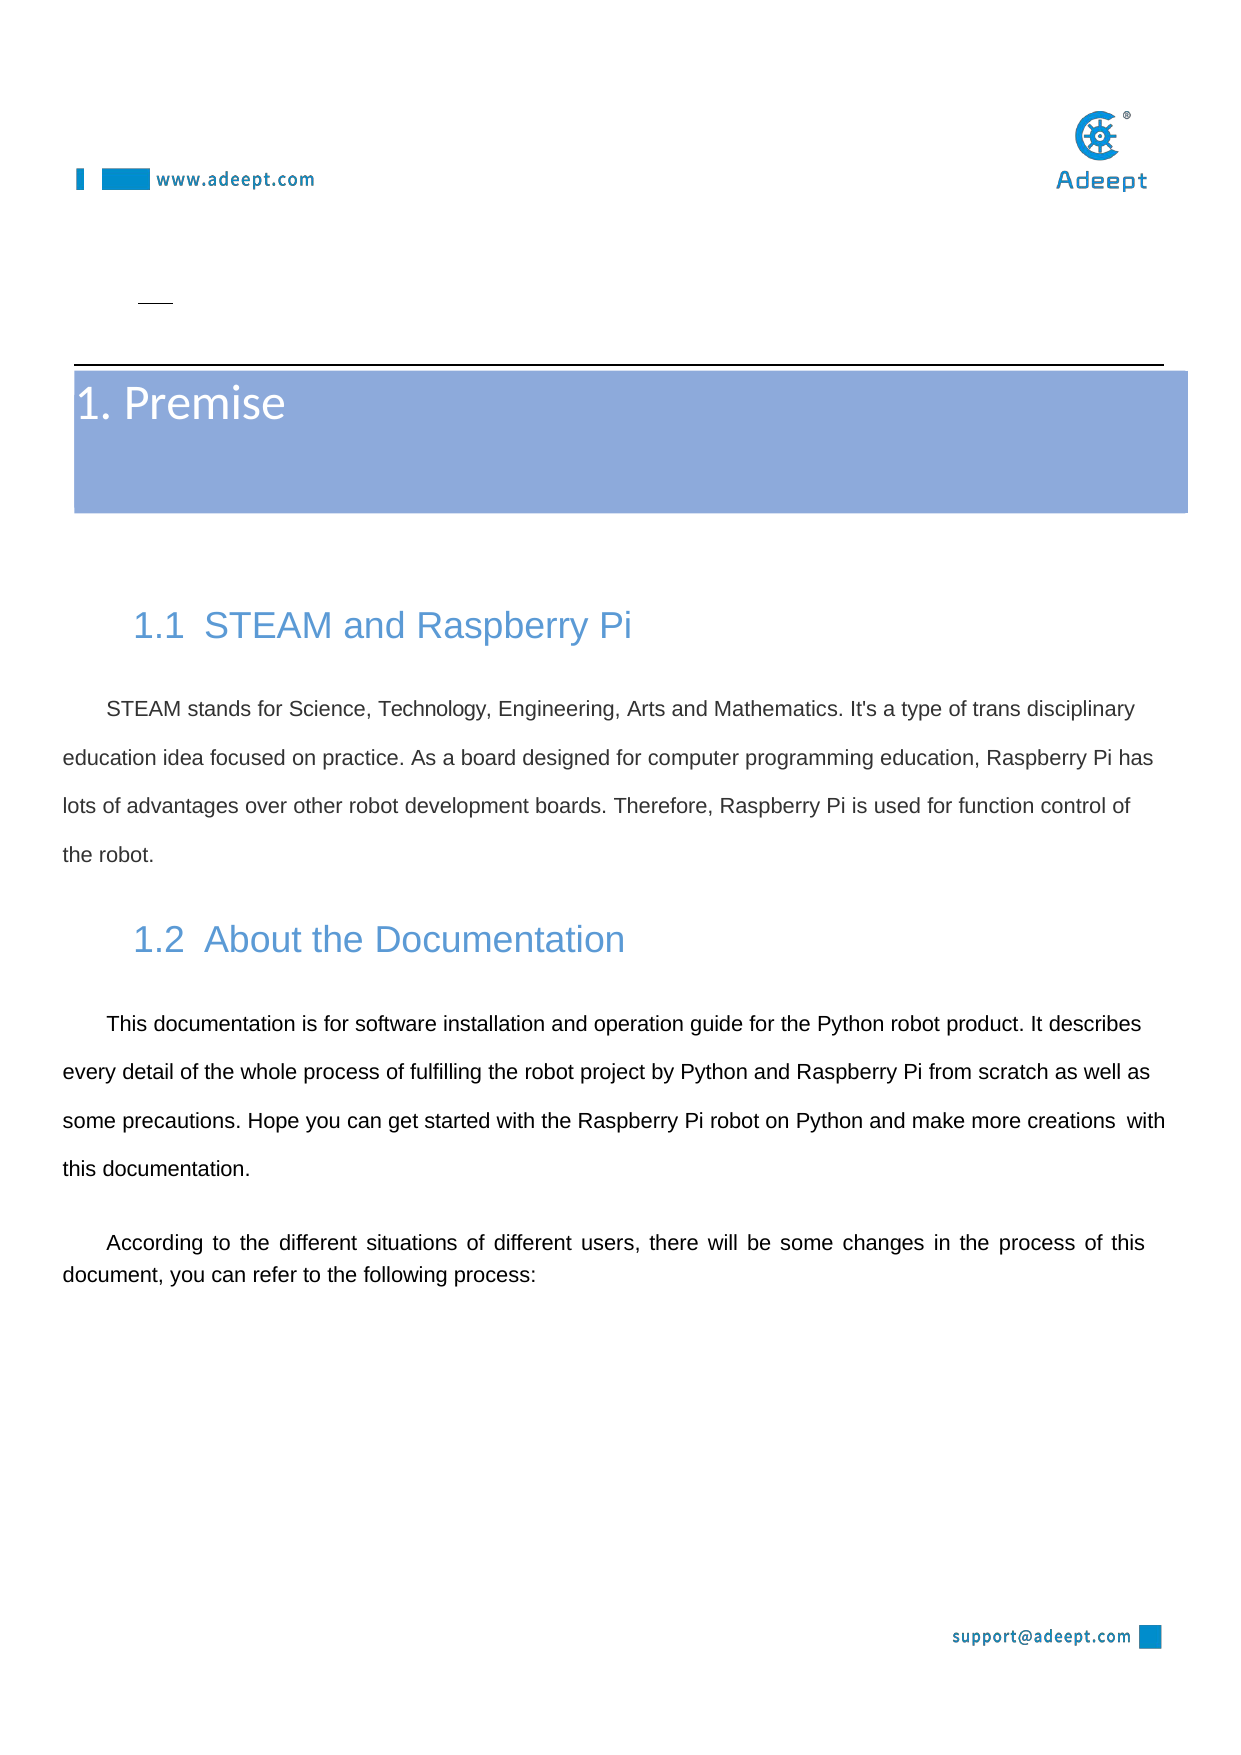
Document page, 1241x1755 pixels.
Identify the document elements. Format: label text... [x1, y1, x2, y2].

text According to the different situations of different users, there will be some changes in the process of this document, you can refer to the following process: [62, 1230, 1172, 1288]
text This documentation is for software installation and operation guide for the Python robot product. It describes every detail of the whole process of fulfilling the robot project by Python and Raspberry Pi from scratch as well as some precautions. Hope you can get started with the Raspberry Pi robot on Python and make more creations with this documentation. [62, 1010, 1172, 1182]
subtitle About the Documentation [133, 918, 1201, 961]
picture [75, 167, 343, 191]
text STEAM stands for Science, Technology, Engineering, Arts and Mathematics. It's a type of trans disciplinary education idea focused on practice. As a board designed for computer programming education, Raspberry Pi has lots of advantages over other robot development boards. Therefore, Raspberry Pi is used for function control of the robot. [62, 696, 1172, 867]
picture [947, 1625, 1139, 1649]
picture [1056, 111, 1147, 192]
subtitle STEAM and Raspberry Pi [133, 603, 1201, 646]
